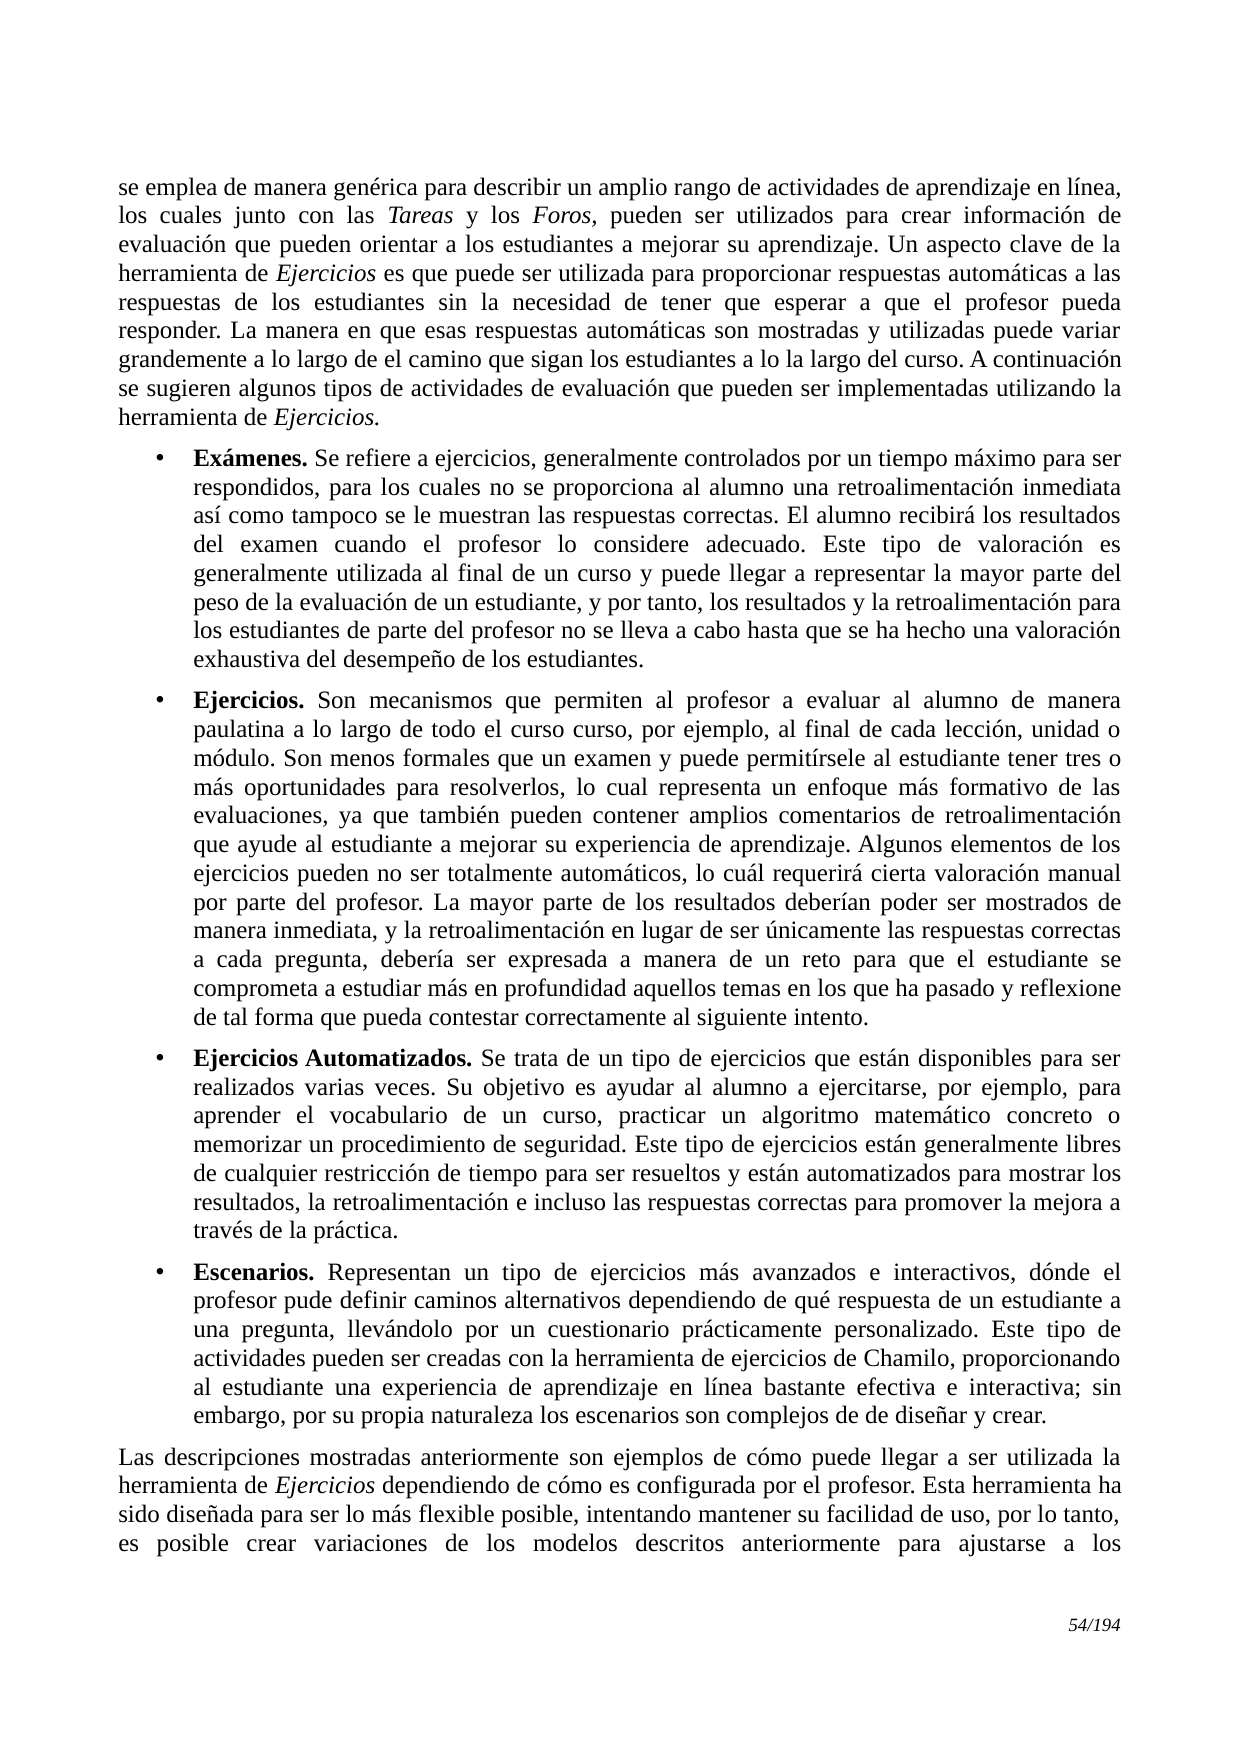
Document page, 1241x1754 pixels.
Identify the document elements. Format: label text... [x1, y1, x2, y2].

list Ejercicios Automatizados. Se trata de un tipo de ejercicios que están disponibles para ser realizados varias veces. Su objetivo es ayudar al alumno a ejercitarse, por ejemplo, para aprender el vocabulario de un curso, practicar un algoritmo matemático concreto o memorizar un procedimiento de seguridad. Este tipo de ejercicios están generalmente libres de cualquier restricción de tiempo para ser resueltos y están automatizados para mostrar los resultados, la retroalimentación e incluso las respuestas correctas para promover la mejora a través de la práctica. [156, 1043, 1122, 1244]
list Ejercicios. Son mecanismos que permiten al profesor a evaluar al alumno de manera paulatina a lo largo de todo el curso curso, por ejemplo, al final de cada lección, unidad o módulo. Son menos formales que un examen y puede permitírsele al estudiante tener tres o más oportunidades para resolverlos, lo cual representa un enfoque más formativo de las evaluaciones, ya que también pueden contener amplios comentarios de retroalimentación que ayude al estudiante a mejorar su experiencia de aprendizaje. Algunos elementos de los ejercicios pueden no ser totalmente automáticos, lo cuál requerirá cierta valoración manual por parte del profesor. La mayor parte de los resultados deberían poder ser mostrados de manera inmediata, y la retroalimentación en lugar de ser únicamente las respuestas correctas a cada pregunta, debería ser expresada a manera de un reto para que el estudiante se comprometa a estudiar más en profundidad aquellos temas en los que ha pasado y reflexione de tal forma que pueda contestar correctamente al siguiente intento. [156, 685, 1122, 1030]
list Exámenes. Se refiere a ejercicios, generalmente controlados por un tiempo máximo para ser respondidos, para los cuales no se proporciona al alumno una retroalimentación inmediata así como tampoco se le muestran las respuestas correctas. El alumno recibirá los resultados del examen cuando el profesor lo considere adecuado. Este tipo de valoración es generalmente utilizada al final de un curso y puede llegar a representar la mayor parte del peso de la evaluación de un estudiante, y por tanto, los resultados y la retroalimentación para los estudiantes de parte del profesor no se lleva a cabo hasta que se ha hecho una valoración exhaustiva del desempeño de los estudiantes. [156, 443, 1122, 673]
text Las descripciones mostradas anteriormente son ejemplos de cómo puede llegar a ser utilizada la herramienta de Ejercicios dependiendo de cómo es configurada por el profesor. Esta herramienta ha sido diseñada para ser lo más flexible posible, intentando mantener su facilidad de uso, por lo tanto, es posible crear variaciones de los modelos descritos anteriormente para ajustarse a los [118, 1442, 1122, 1557]
list Escenarios. Representan un tipo de ejercicios más avanzados e interactivos, dónde el profesor pude definir caminos alternativos dependiendo de qué respuesta de un estudiante a una pregunta, llevándolo por un cuestionario prácticamente personalizado. Este tipo de actividades pueden ser creadas con la herramienta de ejercicios de Chamilo, proporcionando al estudiante una experiencia de aprendizaje en línea bastante efectiva e interactiva; sin embargo, por su propia naturaleza los escenarios son complejos de de diseñar y crear. [156, 1257, 1122, 1429]
text se emplea de manera genérica para describir un amplio rango de actividades de aprendizaje en línea, los cuales junto con las Tareas y los Foros, pueden ser utilizados para crear información de evaluación que pueden orientar a los estudiantes a mejorar su aprendizaje. Un aspecto clave de la herramienta de Ejercicios es que puede ser utilizada para proporcionar respuestas automáticas a las respuestas de los estudiantes sin la necesidad de tener que esperar a que el profesor pueda responder. La manera en que esas respuestas automáticas son mostradas y utilizadas puede variar grandemente a lo largo de el camino que sigan los estudiantes a lo la largo del curso. A continuación se sugieren algunos tipos de actividades de evaluación que pueden ser implementadas utilizando la herramienta de Ejercicios. [118, 172, 1122, 430]
